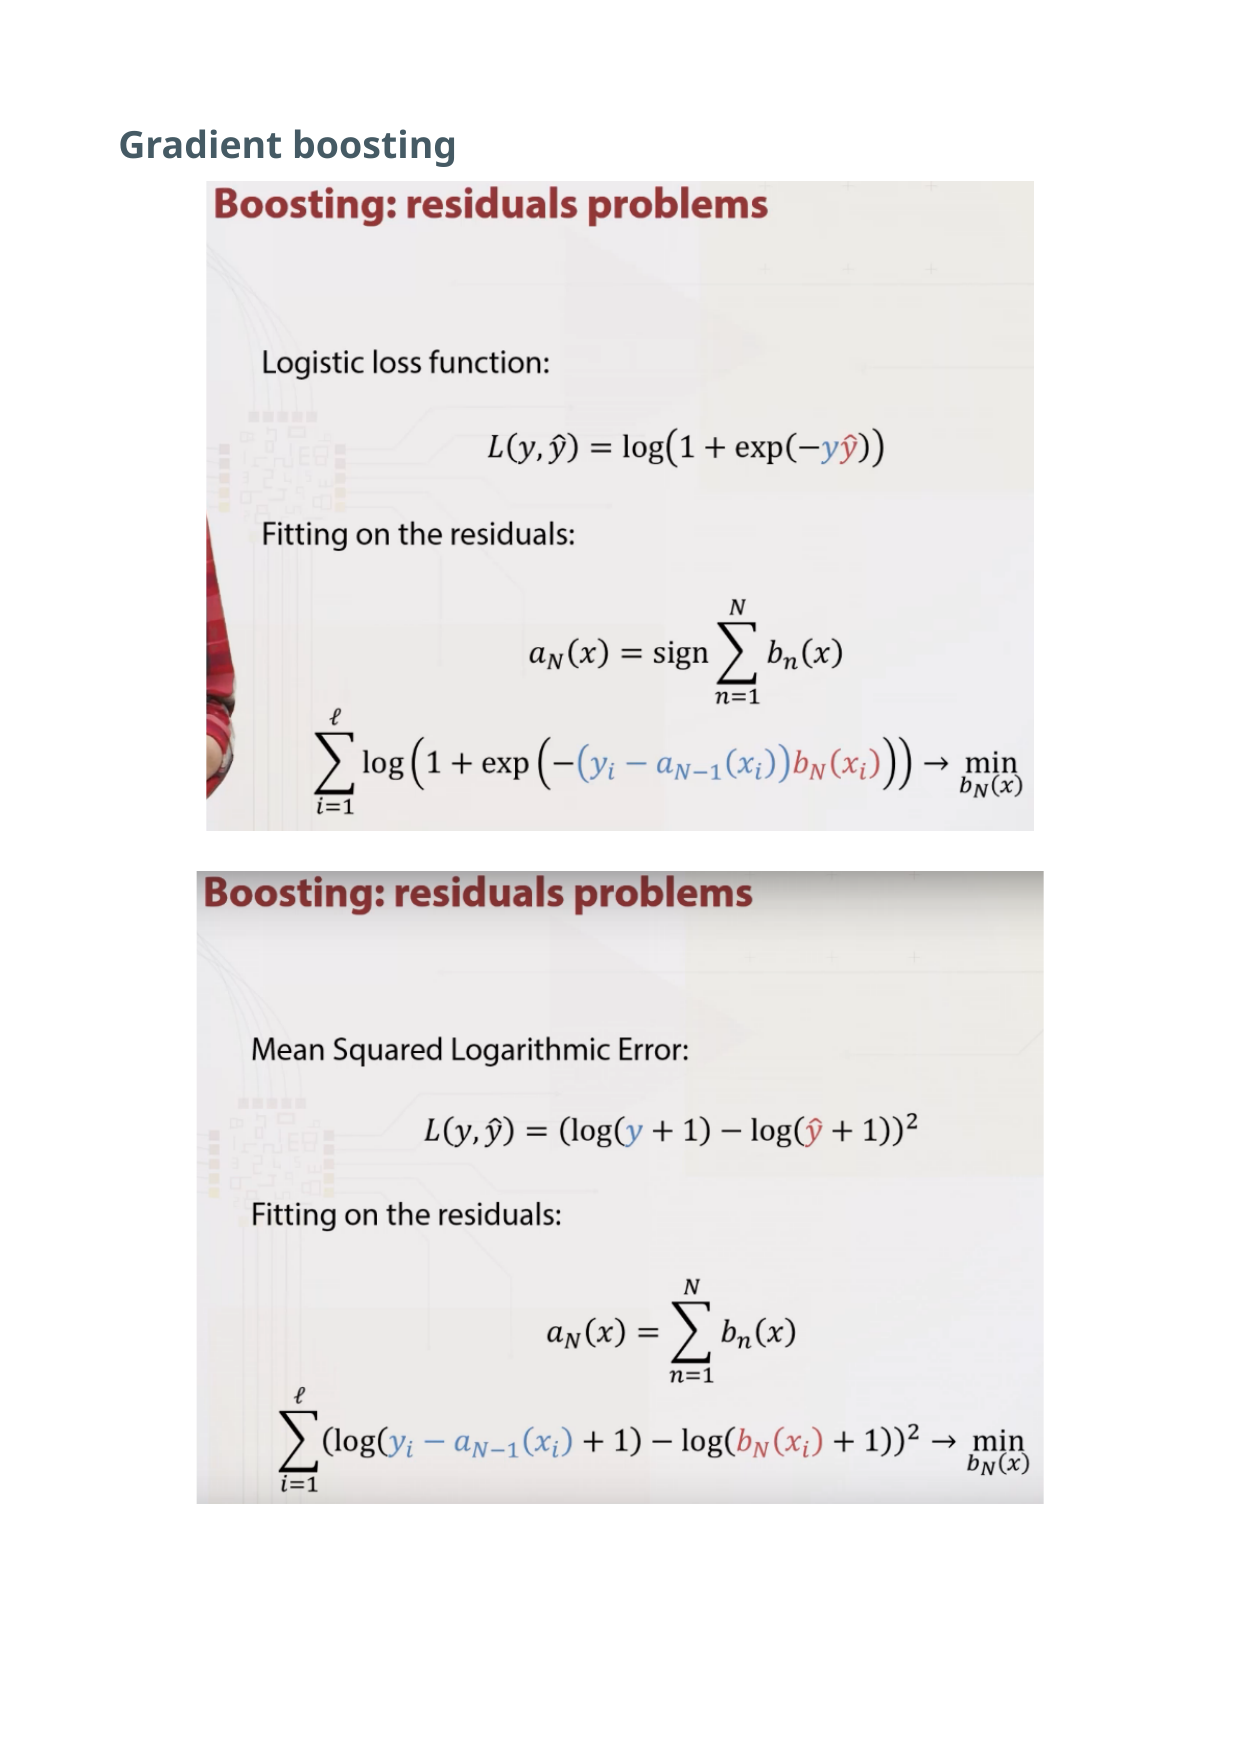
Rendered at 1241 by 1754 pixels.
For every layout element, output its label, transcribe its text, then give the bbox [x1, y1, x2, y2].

picture [206, 181, 1034, 831]
subtitle Gradient boosting [118, 118, 1122, 169]
picture [196, 871, 1044, 1504]
